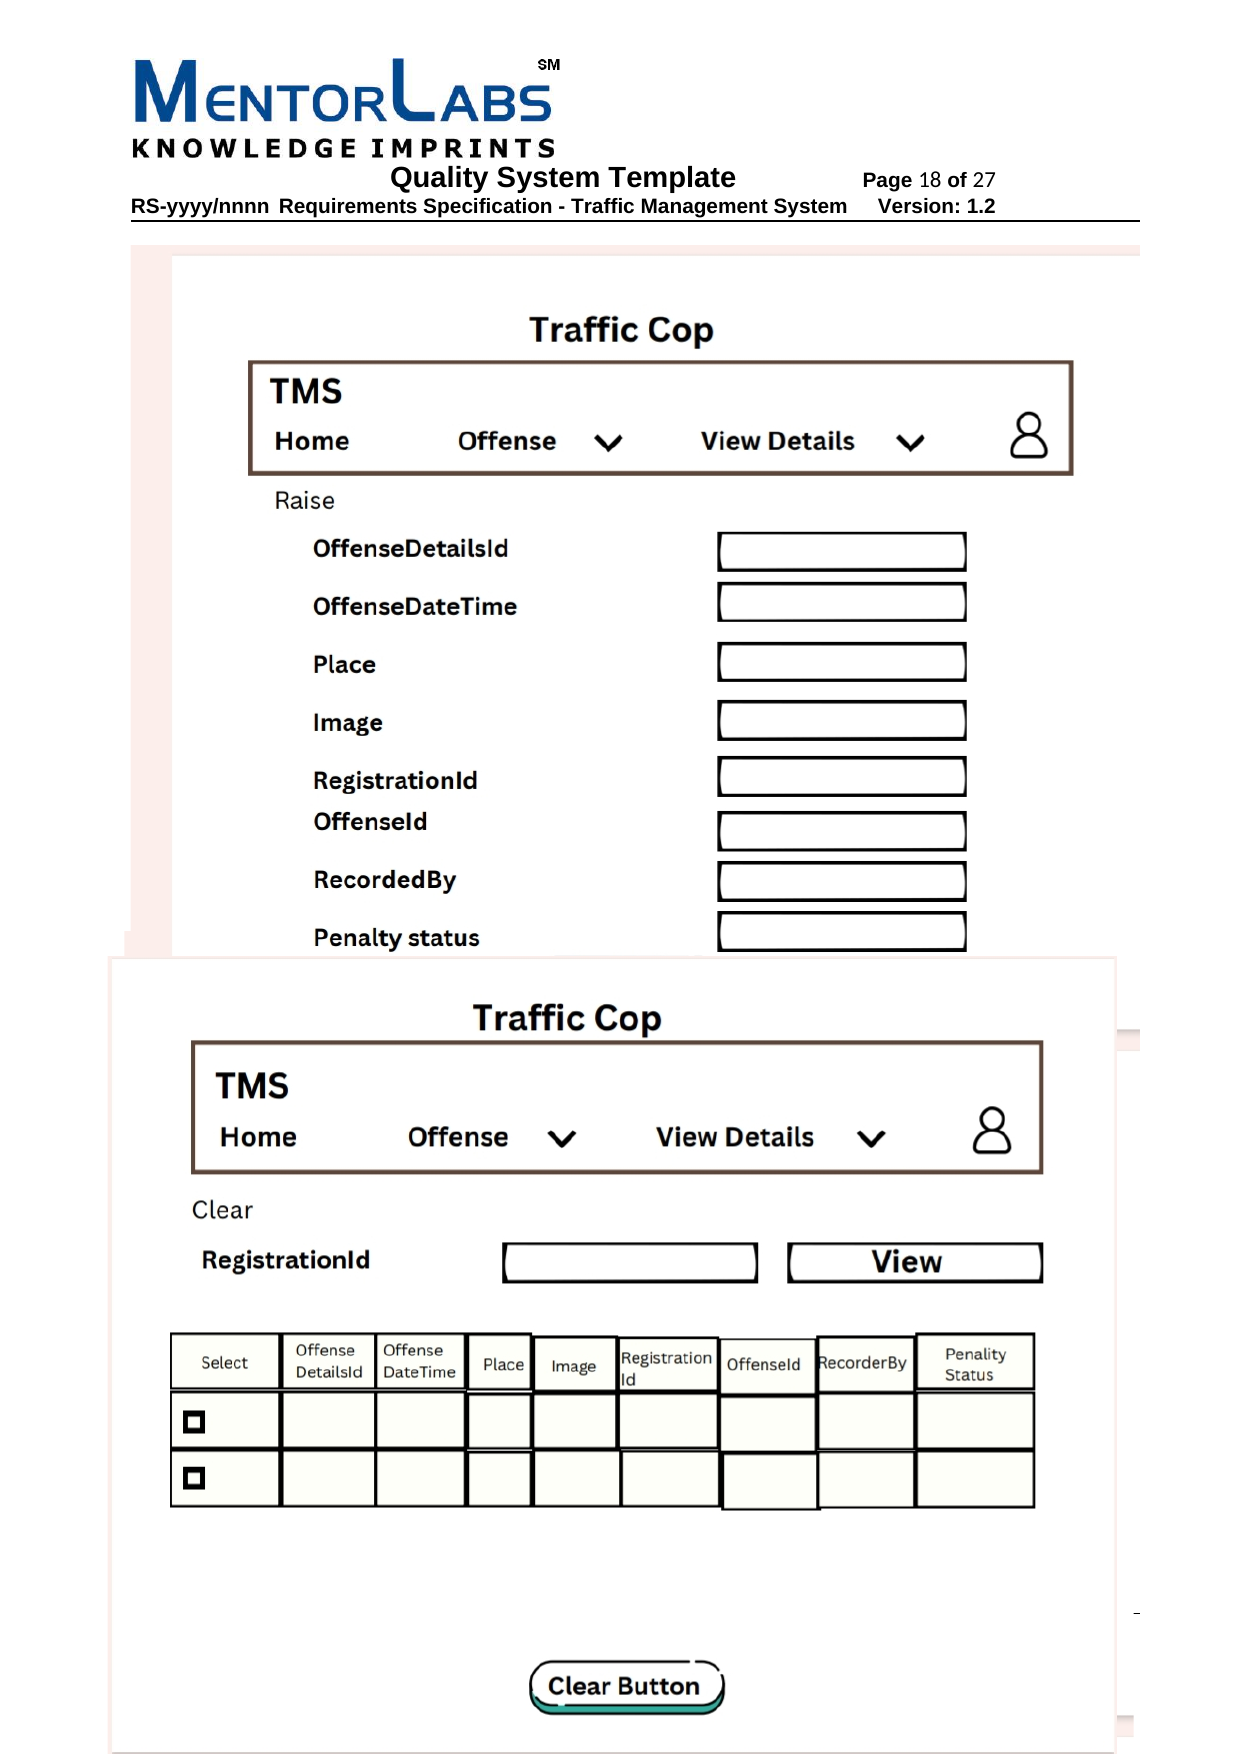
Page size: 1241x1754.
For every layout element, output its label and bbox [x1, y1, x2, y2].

picture [107, 245, 1140, 1754]
picture [130, 58, 563, 161]
